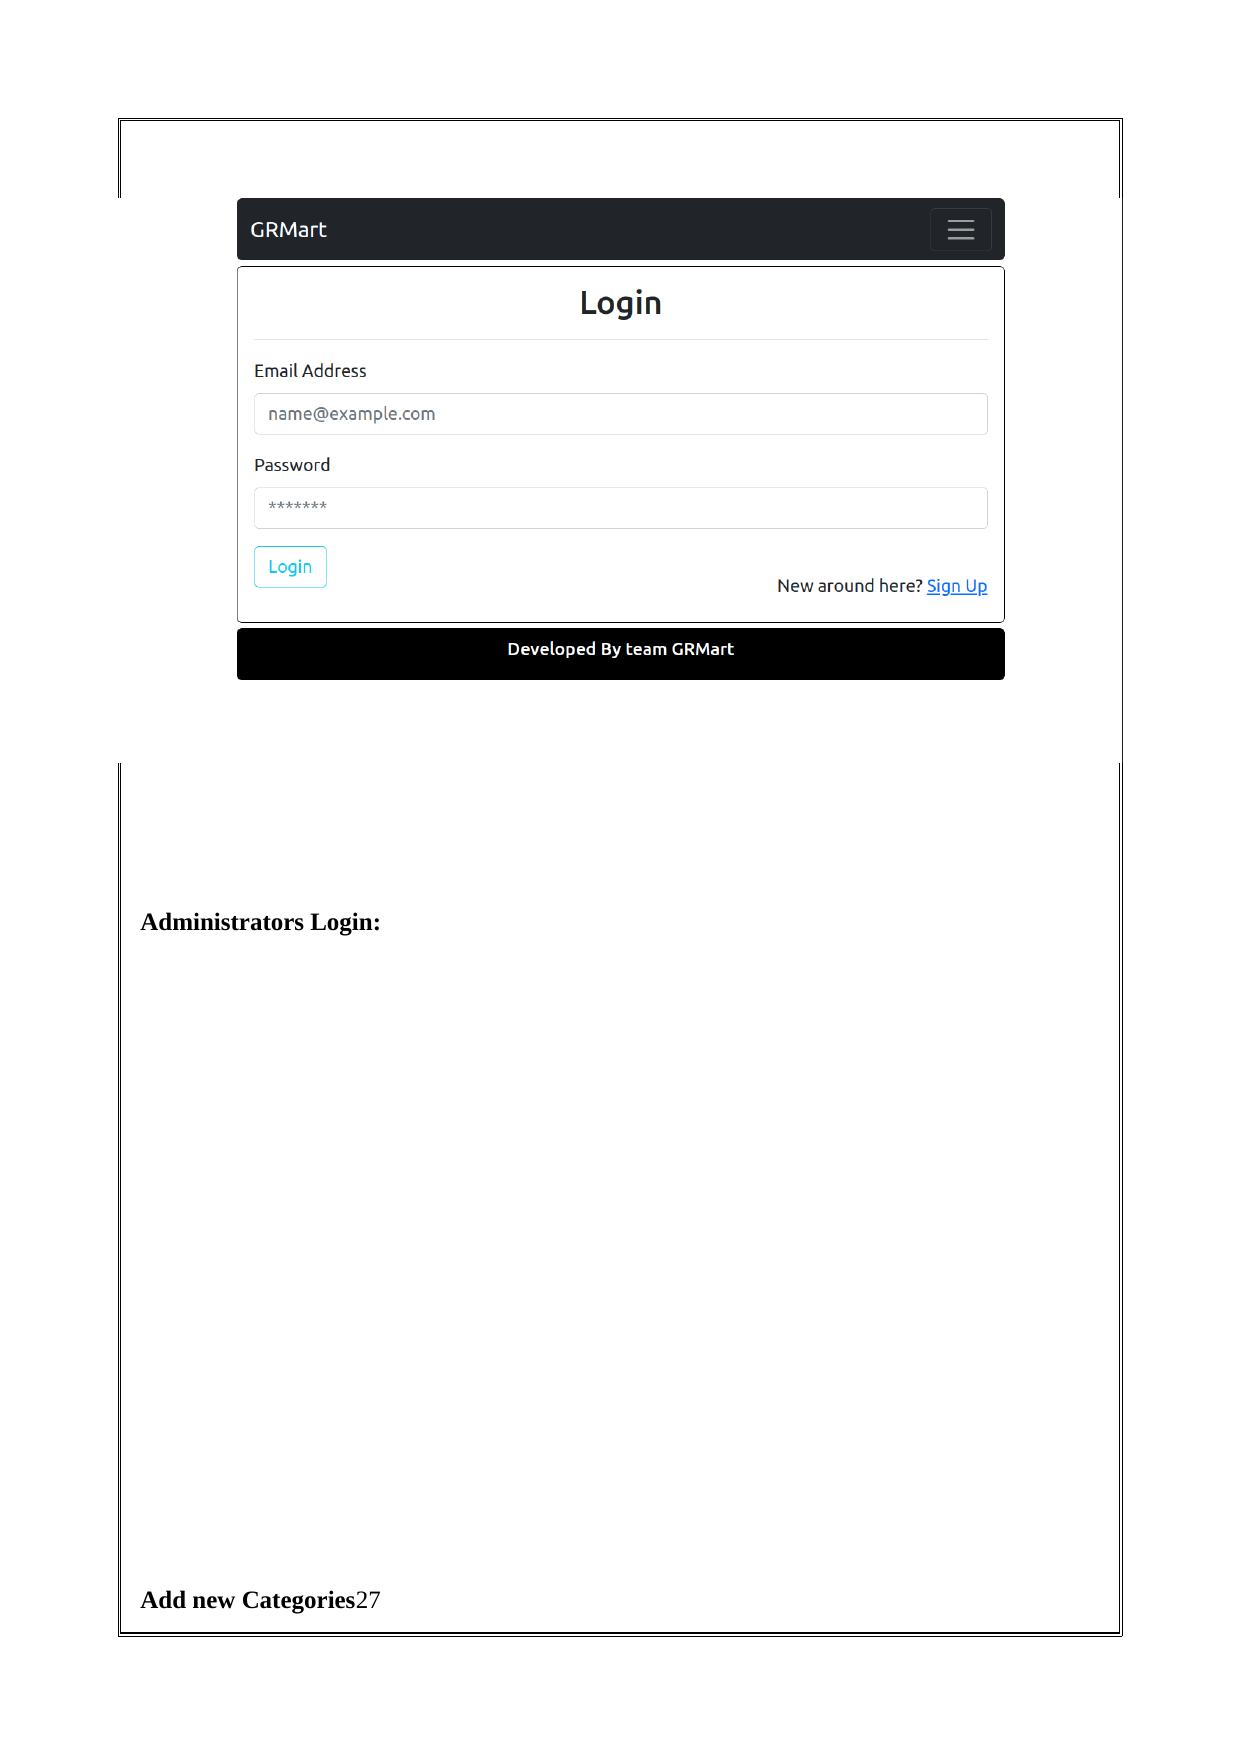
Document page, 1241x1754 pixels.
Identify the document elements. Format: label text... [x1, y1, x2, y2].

picture [118, 198, 1123, 763]
title Administrators Login: [140, 907, 1100, 935]
